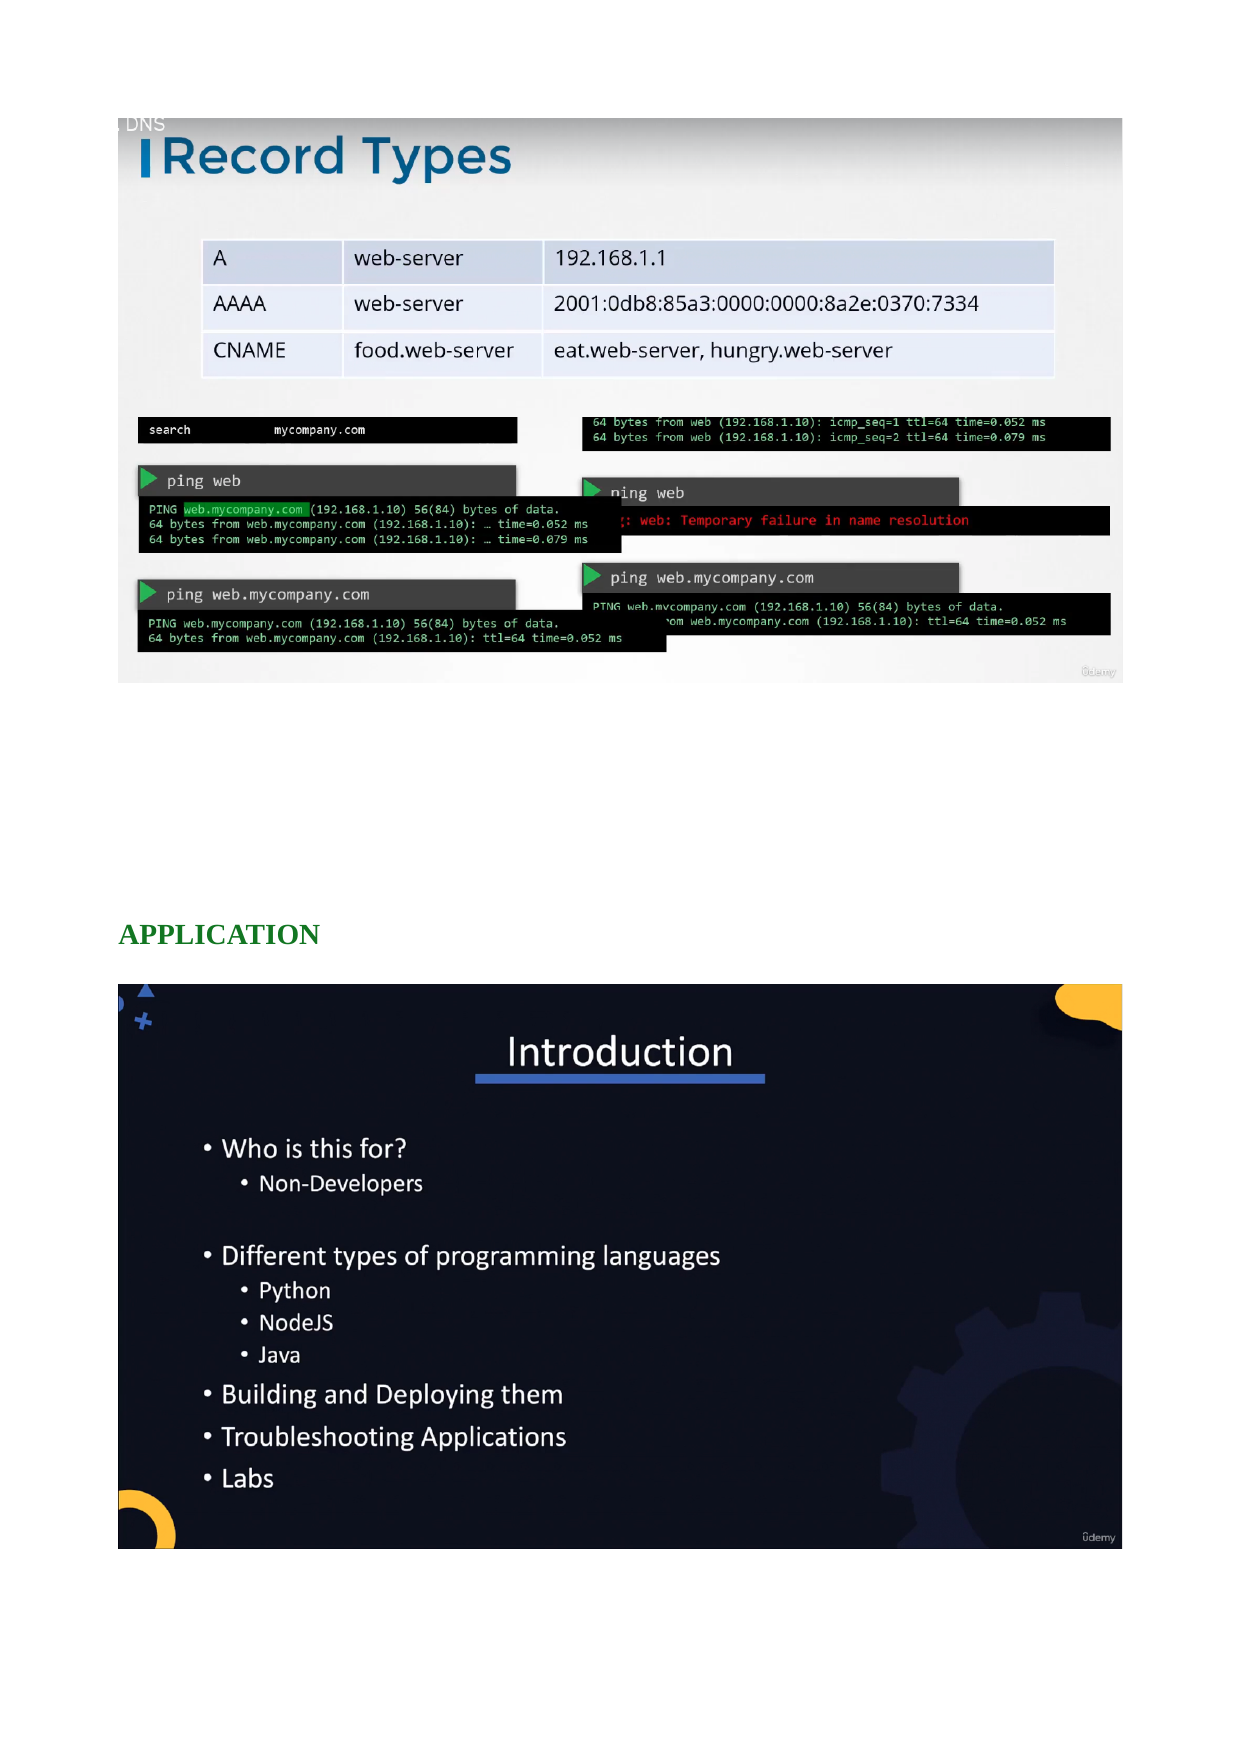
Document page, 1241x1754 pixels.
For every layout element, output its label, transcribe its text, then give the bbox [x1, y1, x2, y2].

text APPLICATION [118, 917, 1122, 951]
picture [118, 984, 1123, 1549]
picture [118, 118, 1123, 683]
